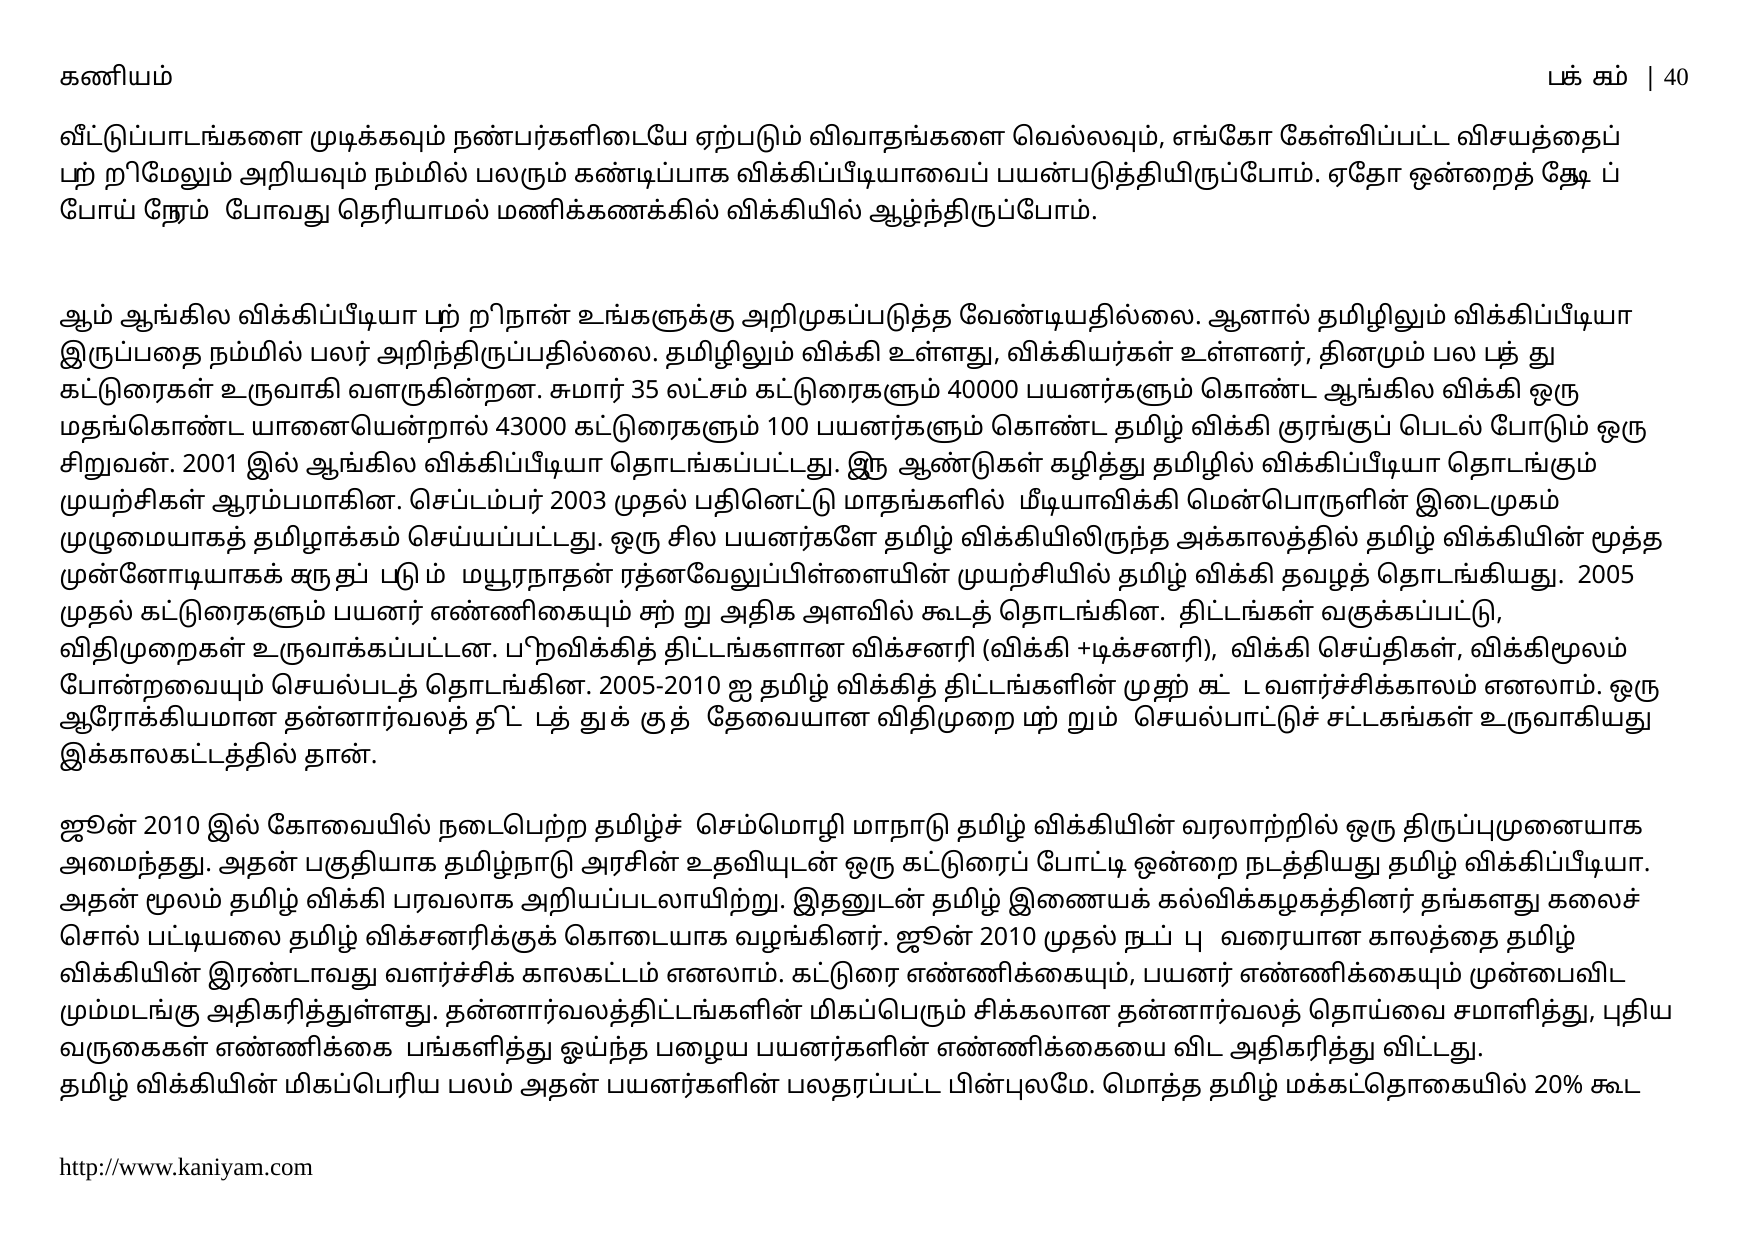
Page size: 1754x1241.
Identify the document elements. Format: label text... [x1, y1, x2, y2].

text ஜூன் 2010 இல் கோவையில் நடைபெற்ற தமிழ்ச் செம்மொழி மாநாடு தமிழ் விக்கியின் வரலாற்றில் ஒரு திருப்புமுனையாக அமைந்தது. அதன் பகுதியாக தமிழ்நாடு அரசின் உதவியுடன் ஒரு கட்டுரைப் போட்டி ஒன்றை நடத்தியது தமிழ் விக்கிப்பீடியா. அதன் மூலம் தமிழ் விக்கி பரவலாக அறியப்படலாயிற்று. இதனுடன் தமிழ் இணையக் கல்விக்கழகத்தினர் தங்களது கலைச் சொல் பட்டியலை தமிழ் விக்சனரிக்குக் கொடையாக வழங்கினர். ஜூன் 2010 முதல் நடப்பு வரையான காலத்தை தமிழ் விக்கியின் இரண்டாவது வளர்ச்சிக் காலகட்டம் எனலாம். கட்டுரை எண்ணிக்கையும், பயனர் எண்ணிக்கையும் முன்பைவிட மும்மடங்கு அதிகரித்துள்ளது. தன்னார்வலத்திட்டங்களின் மிகப்பெரும் சிக்கலான தன்னார்வலத் தொய்வை சமாளித்து, புதிய வருகைகள் எண்ணிக்கை பங்களித்து ஓய்ந்த பழைய பயனர்களின் எண்ணிக்கையை விட அதிகரித்து விட்டது. [59, 808, 1695, 1067]
text வீட்டுப்பாடங்களை முடிக்கவும் நண்பர்களிடையே ஏற்படும் விவாதங்களை வெல்லவும், எங்கோ கேள்விப்பட்ட விசயத்தைப் பற்றி மேலும் அறியவும் நம்மில் பலரும் கண்டிப்பாக விக்கிப்பீடியாவைப் பயன்படுத்தியிருப்போம். ஏதோ ஒன்றைத் தேடிப் போய் நேரம் போவது தெரியாமல் மணிக்கணக்கில் விக்கியில் ஆழ்ந்திருப்போம். [59, 118, 1695, 229]
text ஆம் ஆங்கில விக்கிப்பீடியா பற்றி நான் உங்களுக்கு அறிமுகப்படுத்த வேண்டியதில்லை. ஆனால் தமிழிலும் விக்கிப்பீடியா இருப்பதை நம்மில் பலர் அறிந்திருப்பதில்லை. தமிழிலும் விக்கி உள்ளது, விக்கியர்கள் உள்ளனர், தினமும் பல பத்து கட்டுரைகள் உருவாகி வளருகின்றன. சுமார் 35 லட்சம் கட்டுரைகளும் 40000 பயனர்களும் கொண்ட ஆங்கில விக்கி ஒரு மதங்கொண்ட யானையென்றால் 43000 கட்டுரைகளும் 100 பயனர்களும் கொண்ட தமிழ் விக்கி குரங்குப் பெடல் போடும் ஒரு சிறுவன். 2001 இல் ஆங்கில விக்கிப்பீடியா தொடங்கப்பட்டது. இரு ஆண்டுகள் கழித்து தமிழில் விக்கிப்பீடியா தொடங்கும் முயற்சிகள் ஆரம்பமாகின. செப்டம்பர் 2003 முதல் பதினெட்டு மாதங்களில் மீடியாவிக்கி மென்பொருளின் இடைமுகம் முழுமையாகத் தமிழாக்கம் செய்யப்பட்டது. ஒரு சில பயனர்களே தமிழ் விக்கியிலிருந்த அக்காலத்தில் தமிழ் விக்கியின் மூத்த முன்னோடியாகக் கருதப்படும் மயூரநாதன் ரத்னவேலுப்பிள்ளையின் முயற்சியில் தமிழ் விக்கி தவழத் தொடங்கியது. 2005 முதல் கட்டுரைகளும் பயனர் எண்ணிகையும் சற்று அதிக அளவில் கூடத் தொடங்கின. திட்டங்கள் வகுக்கப்பட்டு, விதிமுறைகள் உருவாக்கப்பட்டன. பிற விக்கித் திட்டங்களான விக்சனரி (விக்கி +டிக்சனரி), விக்கி செய்திகள், விக்கிமூலம் போன்றவையும் செயல்படத் தொடங்கின. 2005-2010 ஐ தமிழ் விக்கித் திட்டங்களின் முதற்கட்ட வளர்ச்சிக்காலம் எனலாம். ஒரு ஆரோக்கியமான தன்னார்வலத் திட்டத்துக்குத் தேவையான விதிமுறை மற்றும் செயல்பாட்டுச் சட்டகங்கள் உருவாகியது இக்காலகட்டத்தில் தான். [59, 298, 1695, 774]
text தமிழ் விக்கியின் மிகப்பெரிய பலம் அதன் பயனர்களின் பலதரப்பட்ட பின்புலமே. மொத்த தமிழ் மக்கட்தொகையில் 20% கூட [59, 1067, 1695, 1104]
